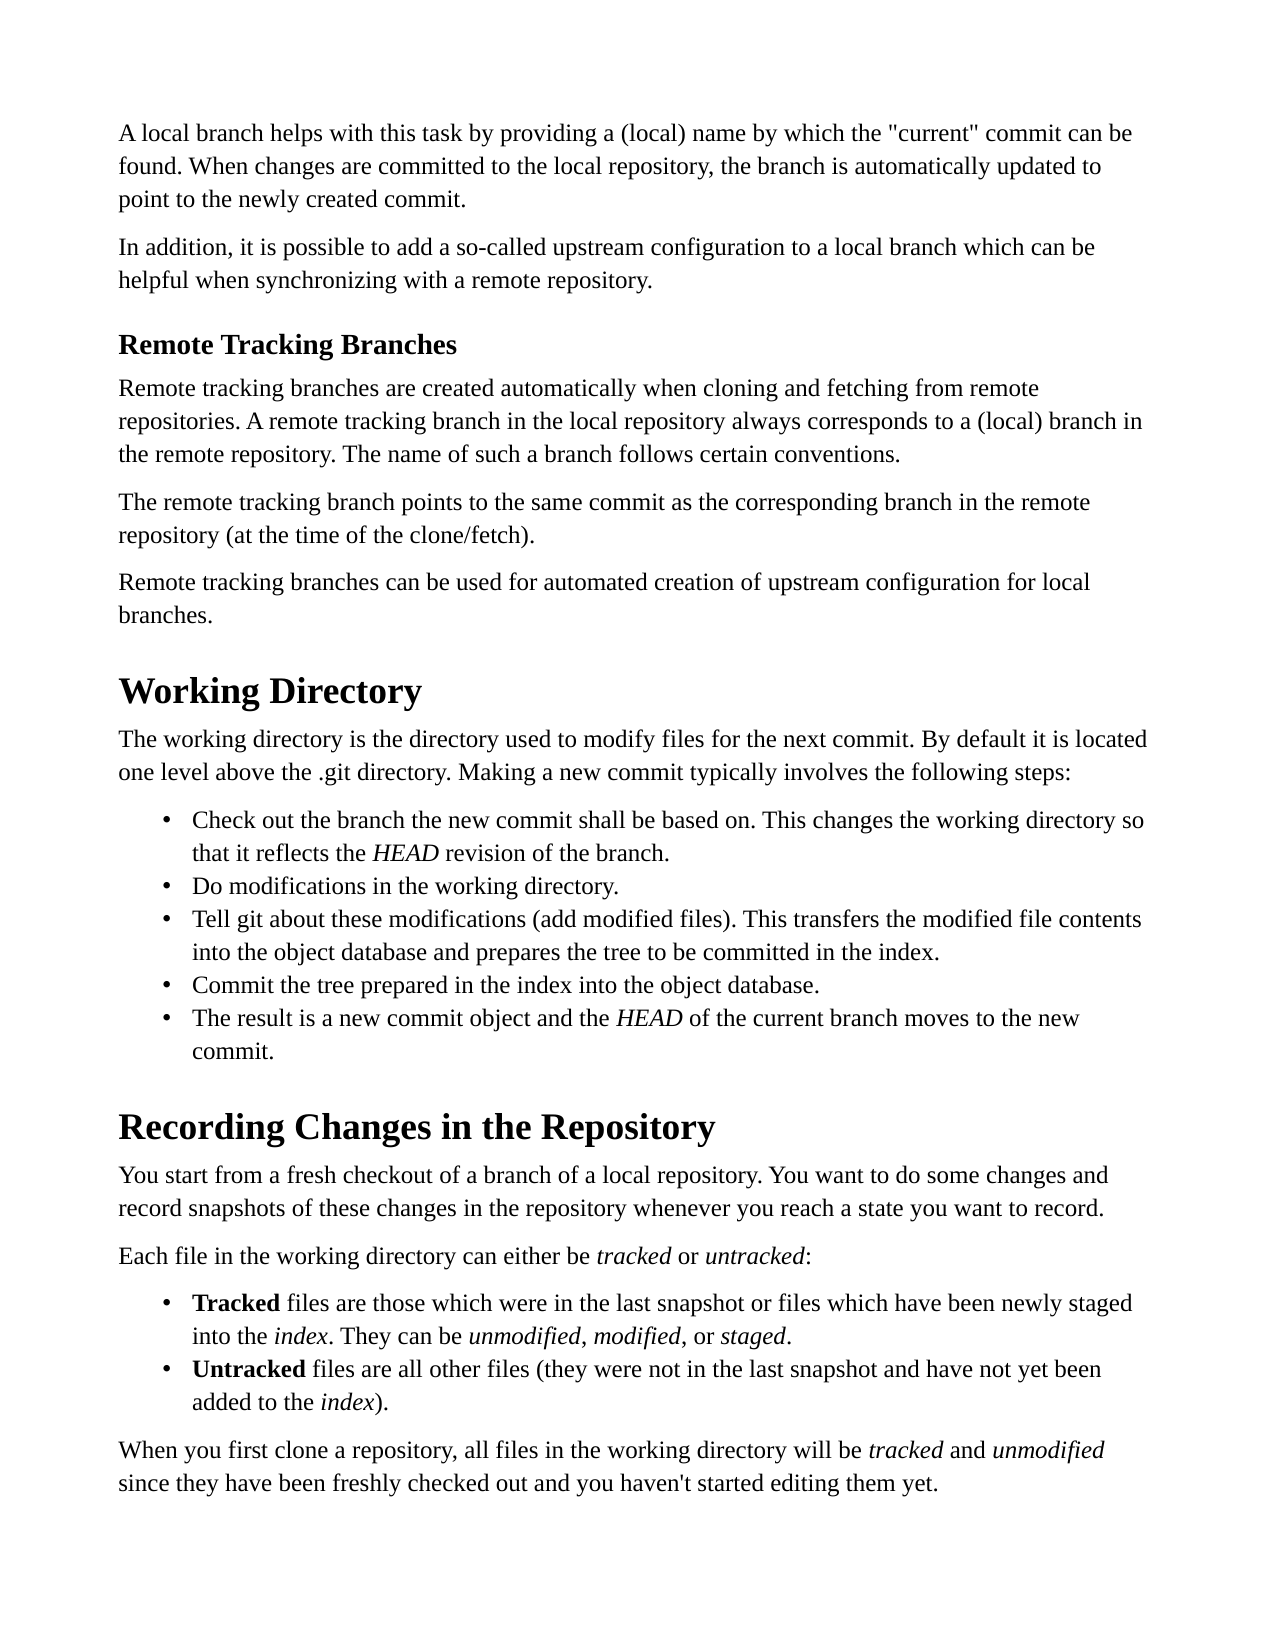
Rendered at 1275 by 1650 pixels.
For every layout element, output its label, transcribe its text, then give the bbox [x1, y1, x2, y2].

text Remote tracking branches are created automatically when cloning and fetching from remote repositories. A remote tracking branch in the local repository always corresponds to a (local) branch in the remote repository. The name of such a branch follows certain conventions. [118, 373, 1157, 468]
list Commit the tree prepared in the index into the object database. [162, 970, 1157, 999]
text Remote tracking branches can be used for automated creation of upstream configuration for local branches. [118, 567, 1157, 629]
list Tracked files are those which were in the last snapshot or files which have been newly staged into the index. They can be unmodified, modified, or staged. [162, 1288, 1157, 1350]
list Untracked files are all other files (they were not in the last snapshot and have not yet been added to the index). [162, 1354, 1157, 1416]
subtitle Remote Tracking Branches [118, 327, 1157, 361]
subtitle Recording Changes in the Repository [118, 1104, 1157, 1148]
text You start from a fresh checkout of a branch of a local repository. You want to do some changes and record snapshots of these changes in the repository whenever you reach a state you want to record. [118, 1160, 1157, 1222]
text A local branch helps with this task by providing a (local) name by which the "current" commit can be found. When changes are committed to the local repository, the branch is automatically updated to point to the newly created commit. [118, 118, 1157, 213]
text When you first clone a repository, all files in the working directory will be tracked and unmodified since they have been freshly checked out and you haven't started editing them yet. [118, 1435, 1157, 1497]
list The result is a new commit object and the HEAD of the current branch moves to the new commit. [162, 1003, 1157, 1065]
text Each file in the working directory can either be tracked or untracked: [118, 1241, 1157, 1269]
text The working directory is the directory used to modify files for the next commit. By default it is located one level above the .git directory. Making a new commit typically involves the following steps: [118, 724, 1157, 786]
list Check out the branch the new commit shall be based on. This changes the working directory so that it reflects the HEAD revision of the branch. [162, 805, 1157, 867]
list Tell git about these modifications (add modified files). This transfers the modified file contents into the object database and prepares the tree to be committed in the index. [162, 904, 1157, 966]
subtitle Working Directory [118, 669, 1157, 712]
text In addition, it is possible to add a so-called upstream configuration to a local branch which can be helpful when synchronizing with a remote repository. [118, 232, 1157, 293]
text The remote tracking branch points to the same commit as the corresponding branch in the remote repository (at the time of the clone/fetch). [118, 487, 1157, 548]
list Do modifications in the working directory. [162, 871, 1157, 900]
